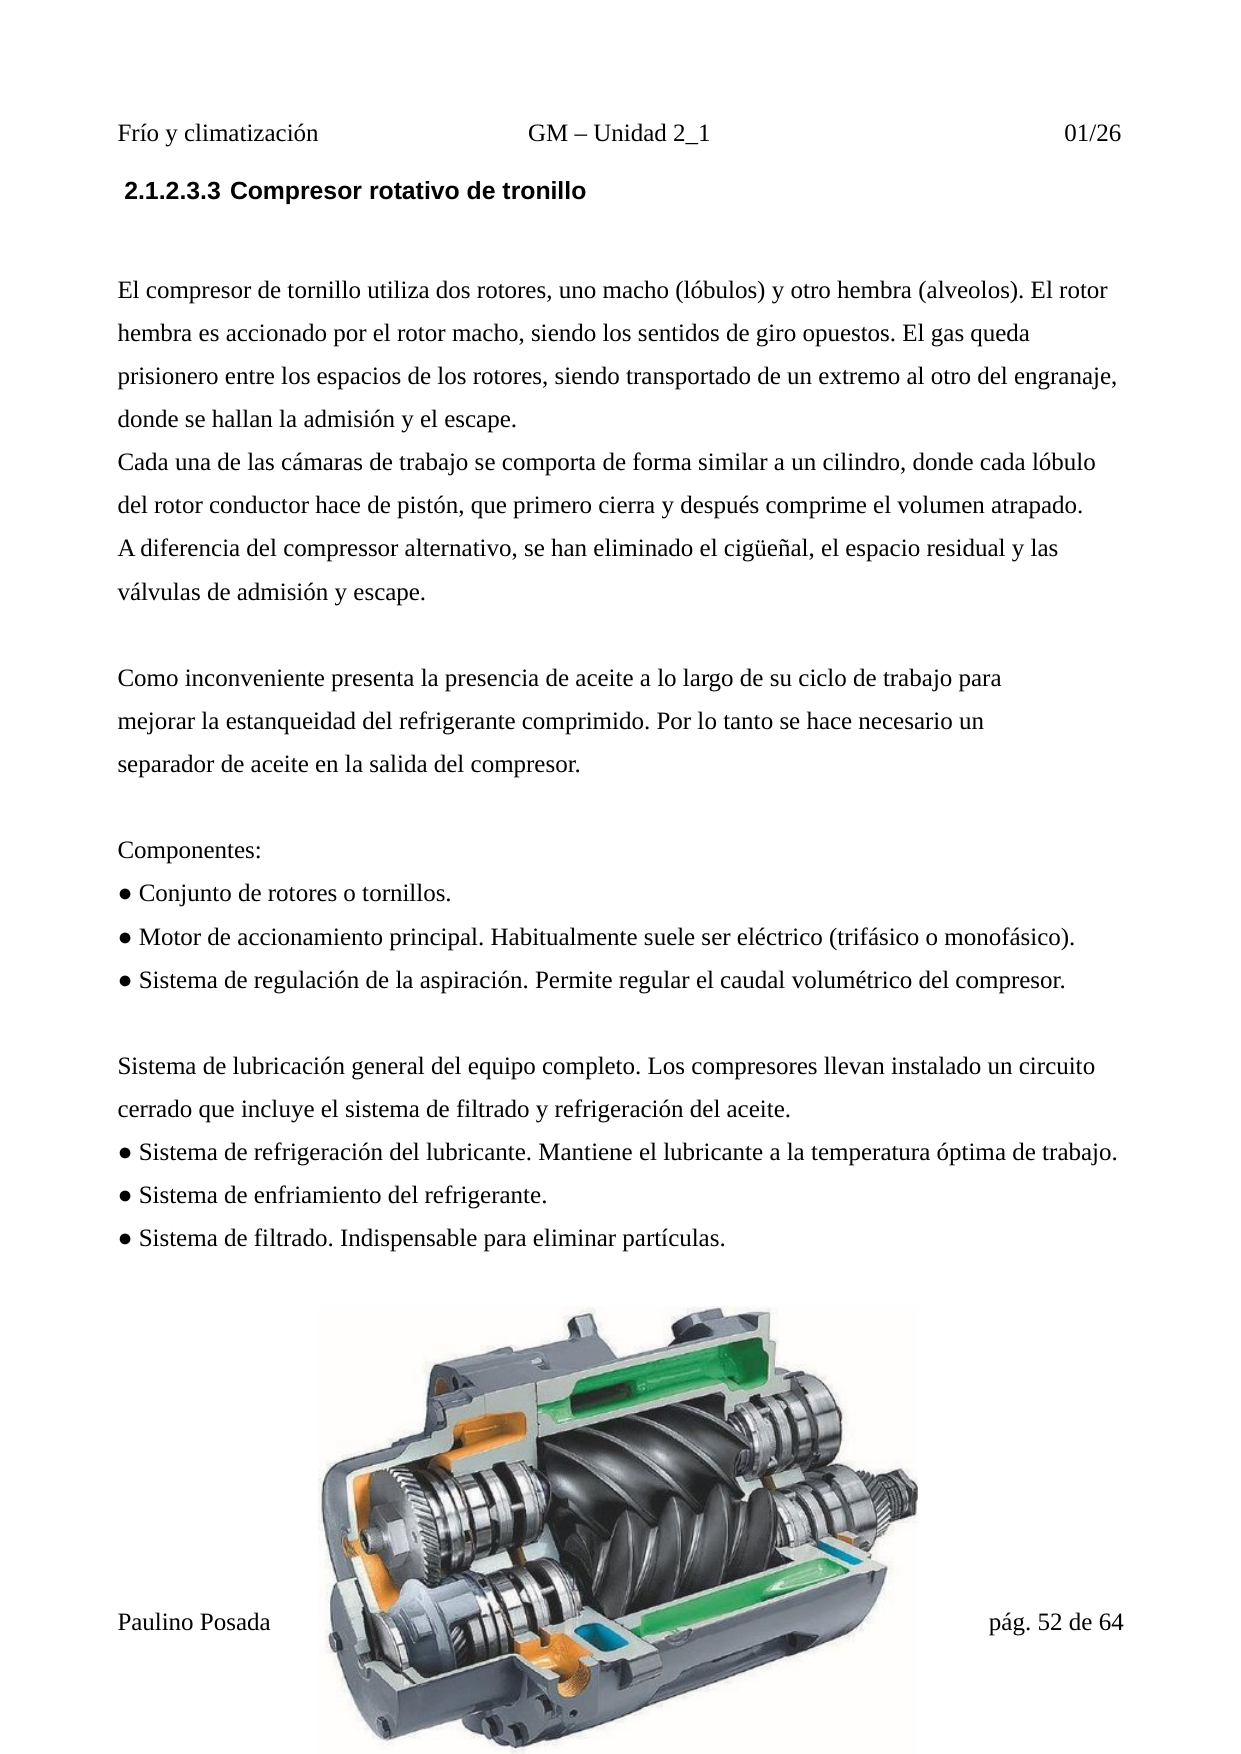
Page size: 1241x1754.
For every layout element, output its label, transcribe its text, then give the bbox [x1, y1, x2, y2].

text ● Sistema de refrigeración del lubricante. Mantiene el lubricante a la temperatura óptima de trabajo. [117, 1137, 1123, 1166]
text separador de aceite en la salida del compresor. [117, 749, 1123, 778]
subtitle Compresor rotativo de tronillo [117, 176, 1123, 205]
text ● Sistema de enfriamiento del refrigerante. [117, 1180, 1123, 1209]
text ● Motor de accionamiento principal. Habitualmente suele ser eléctrico (trifásico o monofásico). [117, 922, 1123, 950]
text Como inconveniente presenta la presencia de aceite a lo largo de su ciclo de trabajo para [117, 663, 1123, 692]
picture [317, 1306, 918, 1754]
text ● Sistema de filtrado. Indispensable para eliminar partículas. [117, 1223, 1123, 1252]
text Sistema de lubricación general del equipo completo. Los compresores llevan instalado un circuito cerrado que incluye el sistema de filtrado y refrigeración del aceite. [117, 1051, 1123, 1123]
text Cada una de las cámaras de trabajo se comporta de forma similar a un cilindro, donde cada lóbulo del rotor conductor hace de pistón, que primero cierra y después comprime el volumen atrapado. [117, 447, 1123, 519]
text ● Conjunto de rotores o tornillos. [117, 878, 1123, 907]
text Componentes: [117, 835, 1123, 864]
text mejorar la estanqueidad del refrigerante comprimido. Por lo tanto se hace necesario un [117, 706, 1123, 735]
text A diferencia del compressor alternativo, se han eliminado el cigüeñal, el espacio residual y las válvulas de admisión y escape. [117, 533, 1123, 605]
text ● Sistema de regulación de la aspiración. Permite regular el caudal volumétrico del compresor. [117, 965, 1123, 993]
text El compresor de tornillo utiliza dos rotores, uno macho (lóbulos) y otro hembra (alveolos). El rotor hembra es accionado por el rotor macho, siendo los sentidos de giro opuestos. El gas queda prisionero entre los espacios de los rotores, siendo transportado de un extremo al otro del engranaje, donde se hallan la admisión y el escape. [117, 275, 1123, 433]
